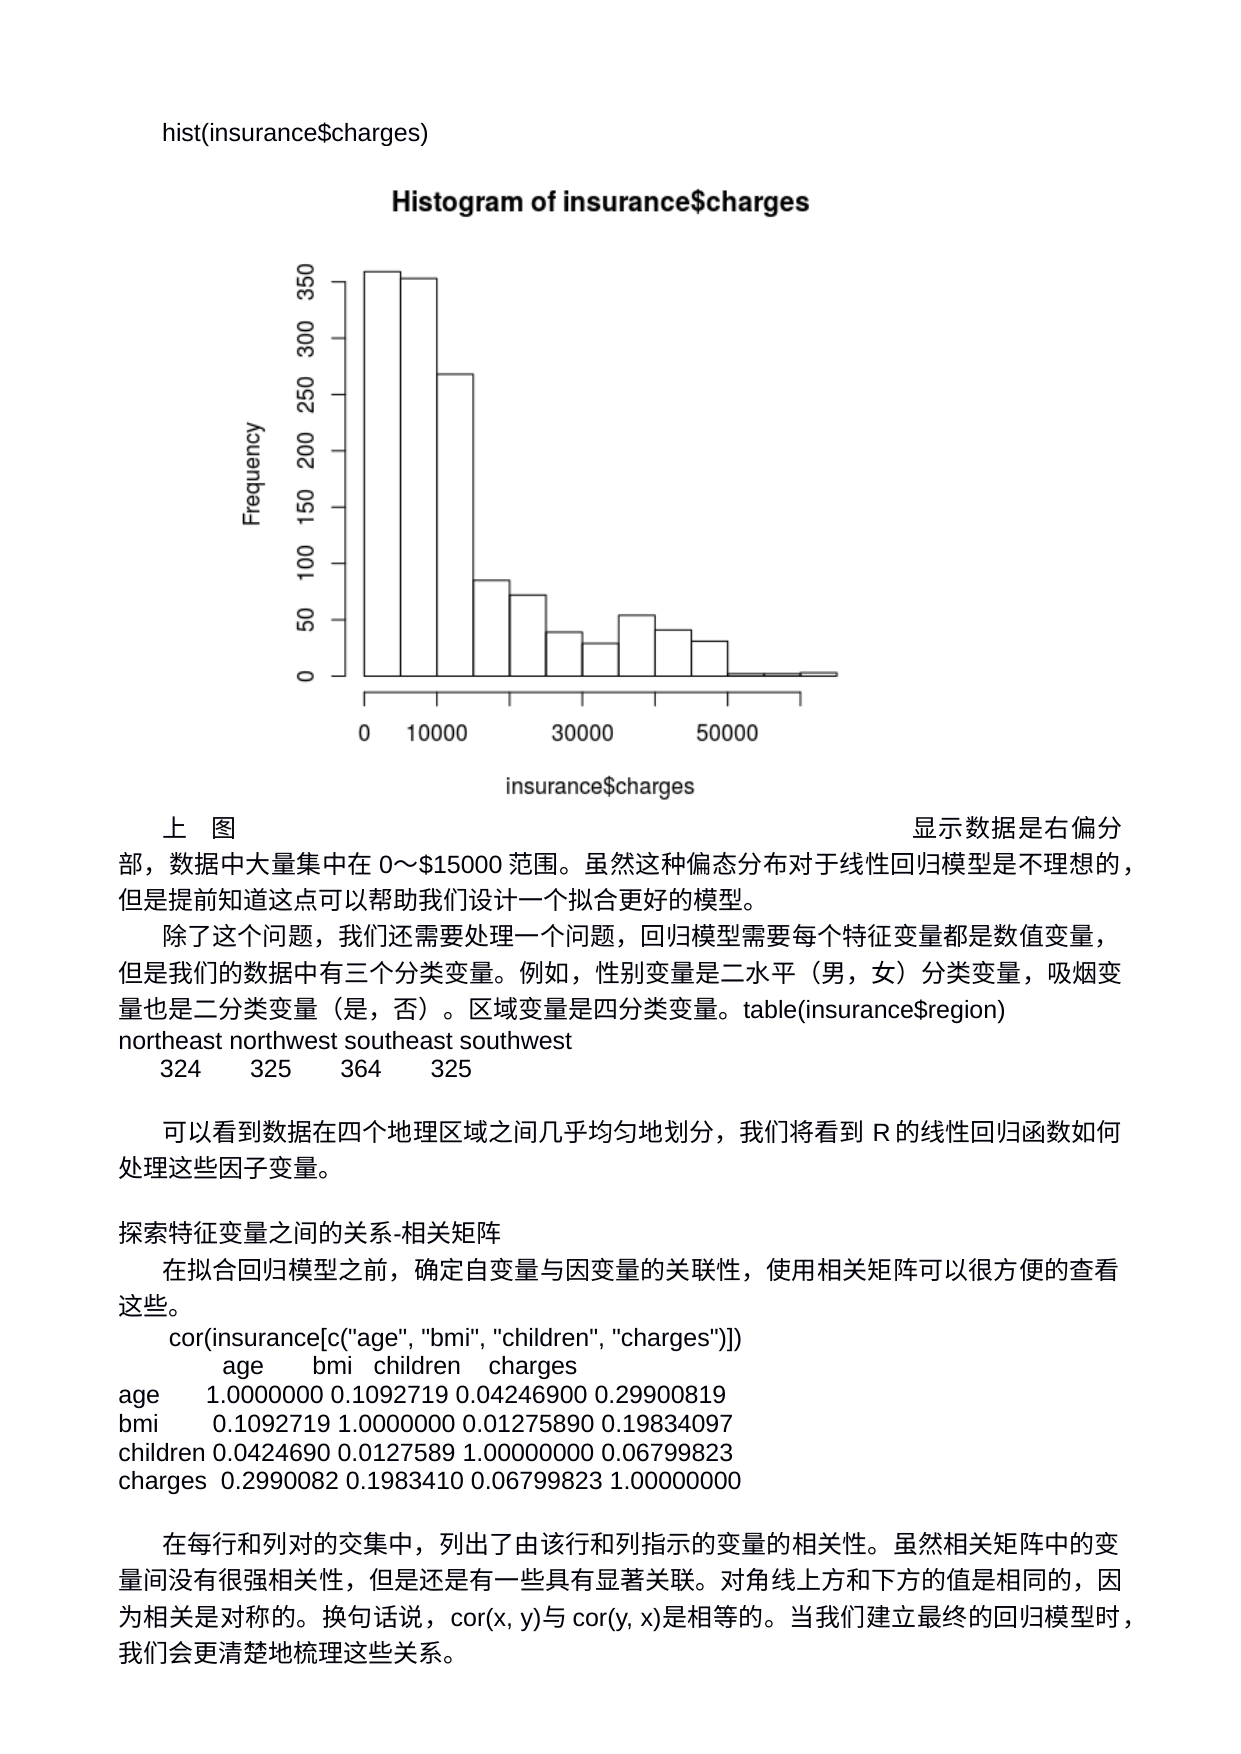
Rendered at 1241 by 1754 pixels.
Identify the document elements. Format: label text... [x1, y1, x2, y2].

text 324 325 364 325 [118, 1054, 1122, 1083]
text age bmi children charges [118, 1351, 1122, 1380]
text 在拟合回归模型之前，确定自变量与因变量的关联性，使用相关矩阵可以很方便的查看这些。 [118, 1250, 1122, 1323]
text hist(insurance$charges) [118, 118, 1122, 147]
text northeast northwest southeast southwest [118, 1026, 1122, 1054]
text age 1.0000000 0.1092719 0.04246900 0.29900819 [118, 1380, 1122, 1409]
text 上图显示数据是右偏分部，数据中大量集中在0～$15000范围。虽然这种偏态分布对于线性回归模型是不理想的，但是提前知道这点可以帮助我们设计一个拟合更好的模型。 [118, 808, 1122, 917]
text 在每行和列对的交集中，列出了由该行和列指示的变量的相关性。虽然相关矩阵中的变量间没有很强相关性，但是还是有一些具有显著关联。对角线上方和下方的值是相同的，因为相关是对称的。换句话说，cor(x, y)与cor(y, x)是相等的。当我们建立最终的回归模型时，我们会更清楚地梳理这些关系。 [118, 1524, 1122, 1669]
text 可以看到数据在四个地理区域之间几乎均匀地划分，我们将看到R的线性回归函数如何处理这些因子变量。 [118, 1113, 1122, 1185]
text charges 0.2990082 0.1983410 0.06799823 1.00000000 [118, 1466, 1122, 1495]
text bmi 0.1092719 1.0000000 0.01275890 0.19834097 [118, 1409, 1122, 1438]
text 探索特征变量之间的关系-相关矩阵 [118, 1214, 1122, 1250]
text cor(insurance[c("age", "bmi", "children", "charges")]) [118, 1323, 1122, 1351]
text 除了这个问题，我们还需要处理一个问题，回归模型需要每个特征变量都是数值变量，但是我们的数据中有三个分类变量。例如，性别变量是二水平（男，女）分类变量，吸烟变量也是二分类变量（是，否）。区域变量是四分类变量。table(insurance$region) [118, 917, 1122, 1026]
text children 0.0424690 0.0127589 1.00000000 0.06799823 [118, 1438, 1122, 1466]
